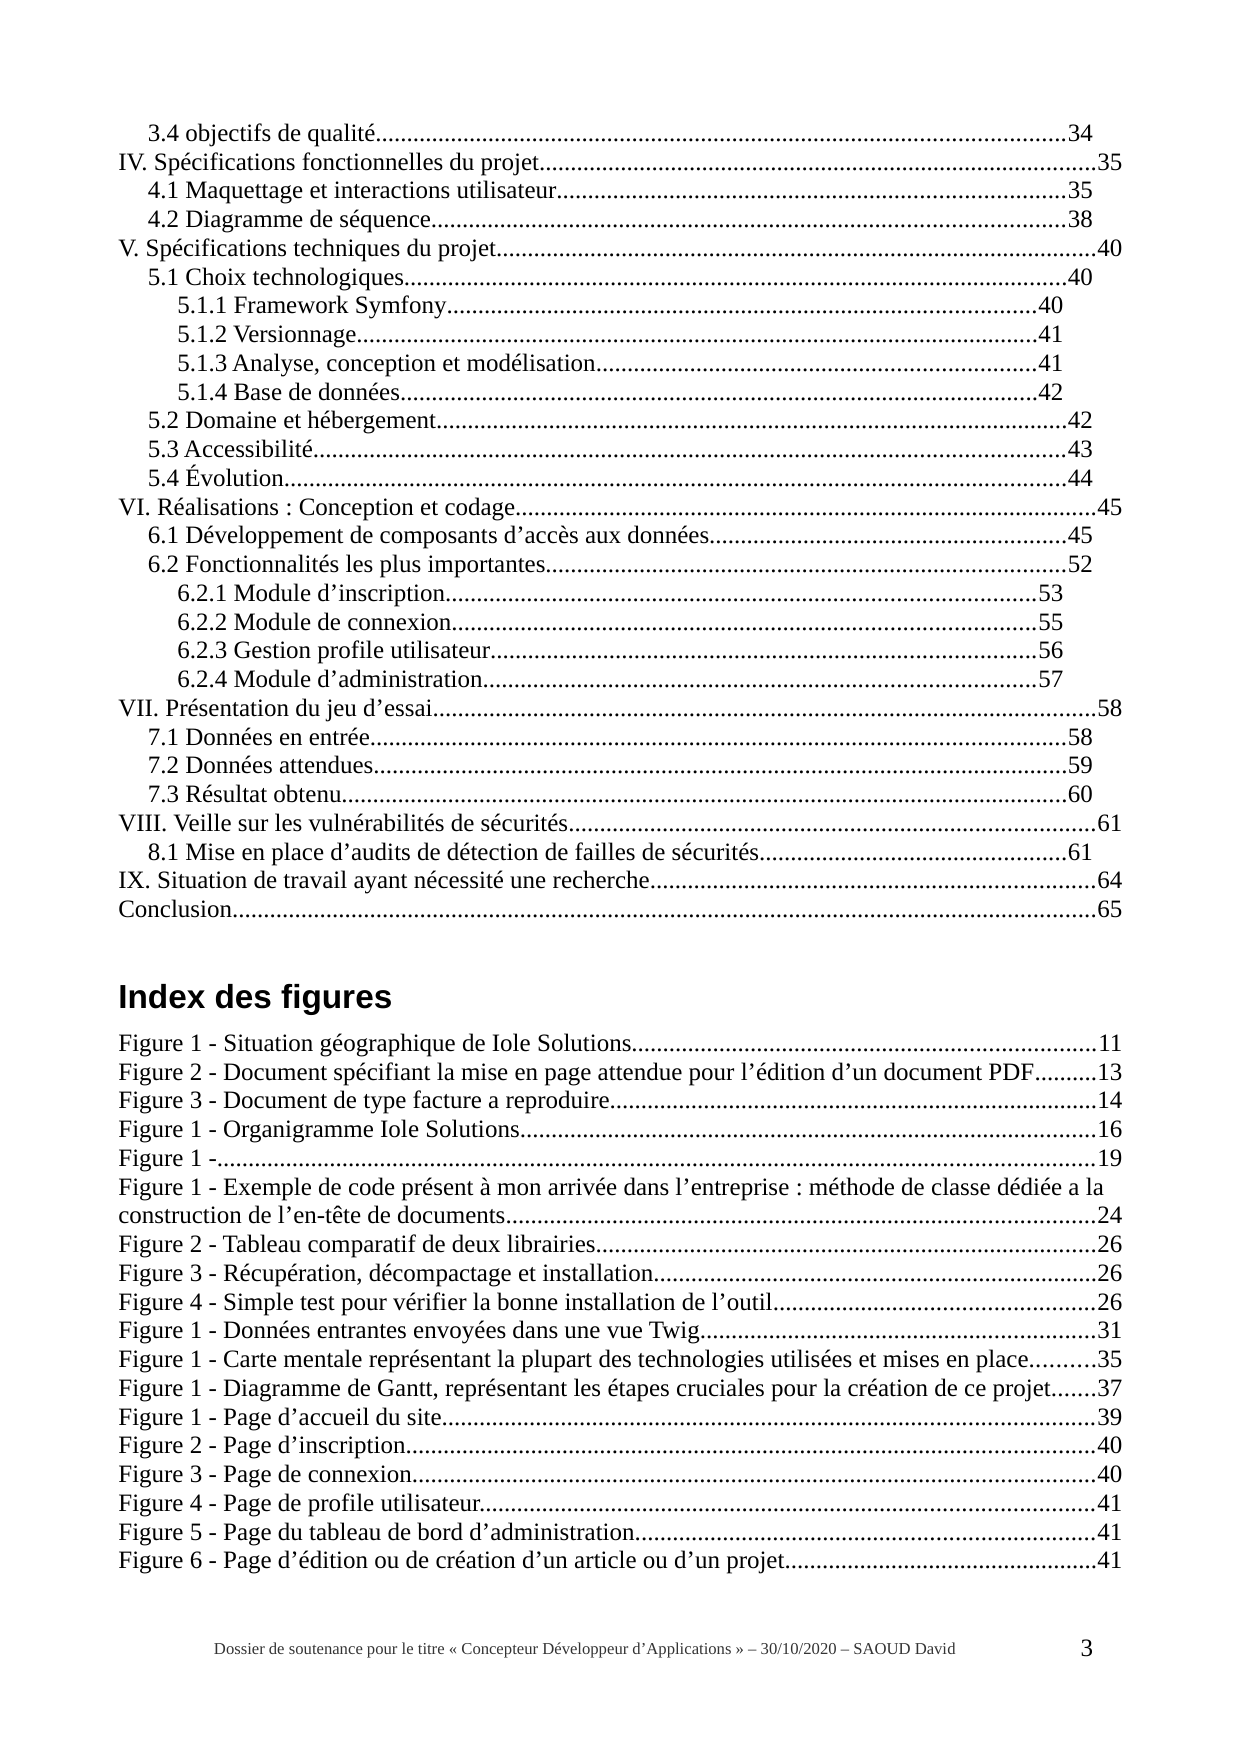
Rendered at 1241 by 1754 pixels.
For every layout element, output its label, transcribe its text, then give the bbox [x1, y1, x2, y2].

text 7.1 Données en entrée 58 [148, 722, 1122, 751]
text 5.1 Choix technologiques 40 [148, 262, 1122, 291]
text IX. Situation de travail ayant nécessité une recherche 64 [118, 866, 1122, 894]
text Figure 1 - Diagramme de Gantt, représentant les étapes cruciales pour la création de ce projet. 37 [118, 1373, 1122, 1402]
text 6.2.3 Gestion profile utilisateur 56 [177, 636, 1122, 664]
text 6.2.2 Module de connexion 55 [177, 607, 1122, 636]
text 7.2 Données attendues 59 [148, 751, 1122, 779]
text Figure 6 - Page d’édition ou de création d’un article ou d’un projet. 41 [118, 1545, 1122, 1574]
text 6.2 Fonctionnalités les plus importantes 52 [148, 549, 1122, 578]
text Figure 5 - Page du tableau de bord d’administration. 41 [118, 1517, 1122, 1545]
text 3.4 objectifs de qualité 34 [148, 118, 1122, 147]
text 8.1 Mise en place d’audits de détection de failles de sécurités 61 [148, 837, 1122, 866]
text 5.2 Domaine et hébergement 42 [148, 406, 1122, 434]
text Figure 1 - Situation géographique de Iole Solutions 11 [118, 1028, 1122, 1057]
text 7.3 Résultat obtenu 60 [148, 779, 1122, 808]
text 6.2.1 Module d’inscription 53 [177, 578, 1122, 607]
text 5.3 Accessibilité 43 [148, 434, 1122, 463]
text Figure 1 - 19 [118, 1143, 1122, 1172]
text Figure 3 - Page de connexion. 40 [118, 1459, 1122, 1488]
text Figure 4 - Simple test pour vérifier la bonne installation de l’outil 26 [118, 1287, 1122, 1315]
text 5.1.1 Framework Symfony 40 [177, 291, 1122, 319]
text 5.4 Évolution 44 [148, 463, 1122, 492]
text VII. Présentation du jeu d’essai 58 [118, 693, 1122, 722]
text IV. Spécifications fonctionnelles du projet 35 [118, 147, 1122, 176]
text VI. Réalisations : Conception et codage 45 [118, 492, 1122, 521]
text Figure 2 - Page d’inscription. 40 [118, 1430, 1122, 1459]
text Conclusion 65 [118, 894, 1122, 923]
text 5.1.2 Versionnage 41 [177, 319, 1122, 348]
text Figure 3 - Récupération, décompactage et installation 26 [118, 1258, 1122, 1287]
text VIII. Veille sur les vulnérabilités de sécurités 61 [118, 808, 1122, 837]
text 6.2.4 Module d’administration 57 [177, 664, 1122, 693]
text Figure 1 - Carte mentale représentant la plupart des technologies utilisées et mises en place. 35 [118, 1344, 1122, 1373]
text 4.2 Diagramme de séquence 38 [148, 204, 1122, 233]
text 4.1 Maquettage et interactions utilisateur 35 [148, 176, 1122, 204]
text Figure 4 - Page de profile utilisateur. 41 [118, 1488, 1122, 1517]
text Figure 1 - Organigramme Iole Solutions 16 [118, 1114, 1122, 1143]
text Figure 1 - Données entrantes envoyées dans une vue Twig 31 [118, 1315, 1122, 1344]
text Figure 1 - Page d’accueil du site. 39 [118, 1402, 1122, 1430]
subtitle Index des figures [118, 977, 1122, 1015]
text Figure 2 - Tableau comparatif de deux librairies 26 [118, 1229, 1122, 1258]
text 5.1.3 Analyse, conception et modélisation 41 [177, 348, 1122, 377]
text Figure 1 - Exemple de code présent à mon arrivée dans l’entreprise : méthode de classe dédiée a la construction de l’en-tête de documents 24 [118, 1172, 1122, 1229]
text V. Spécifications techniques du projet 40 [118, 233, 1122, 262]
text 5.1.4 Base de données 42 [177, 377, 1122, 406]
text 6.1 Développement de composants d’accès aux données 45 [148, 521, 1122, 549]
text Figure 2 - Document spécifiant la mise en page attendue pour l’édition d’un document PDF 13 [118, 1057, 1122, 1085]
text Figure 3 - Document de type facture a reproduire 14 [118, 1085, 1122, 1114]
